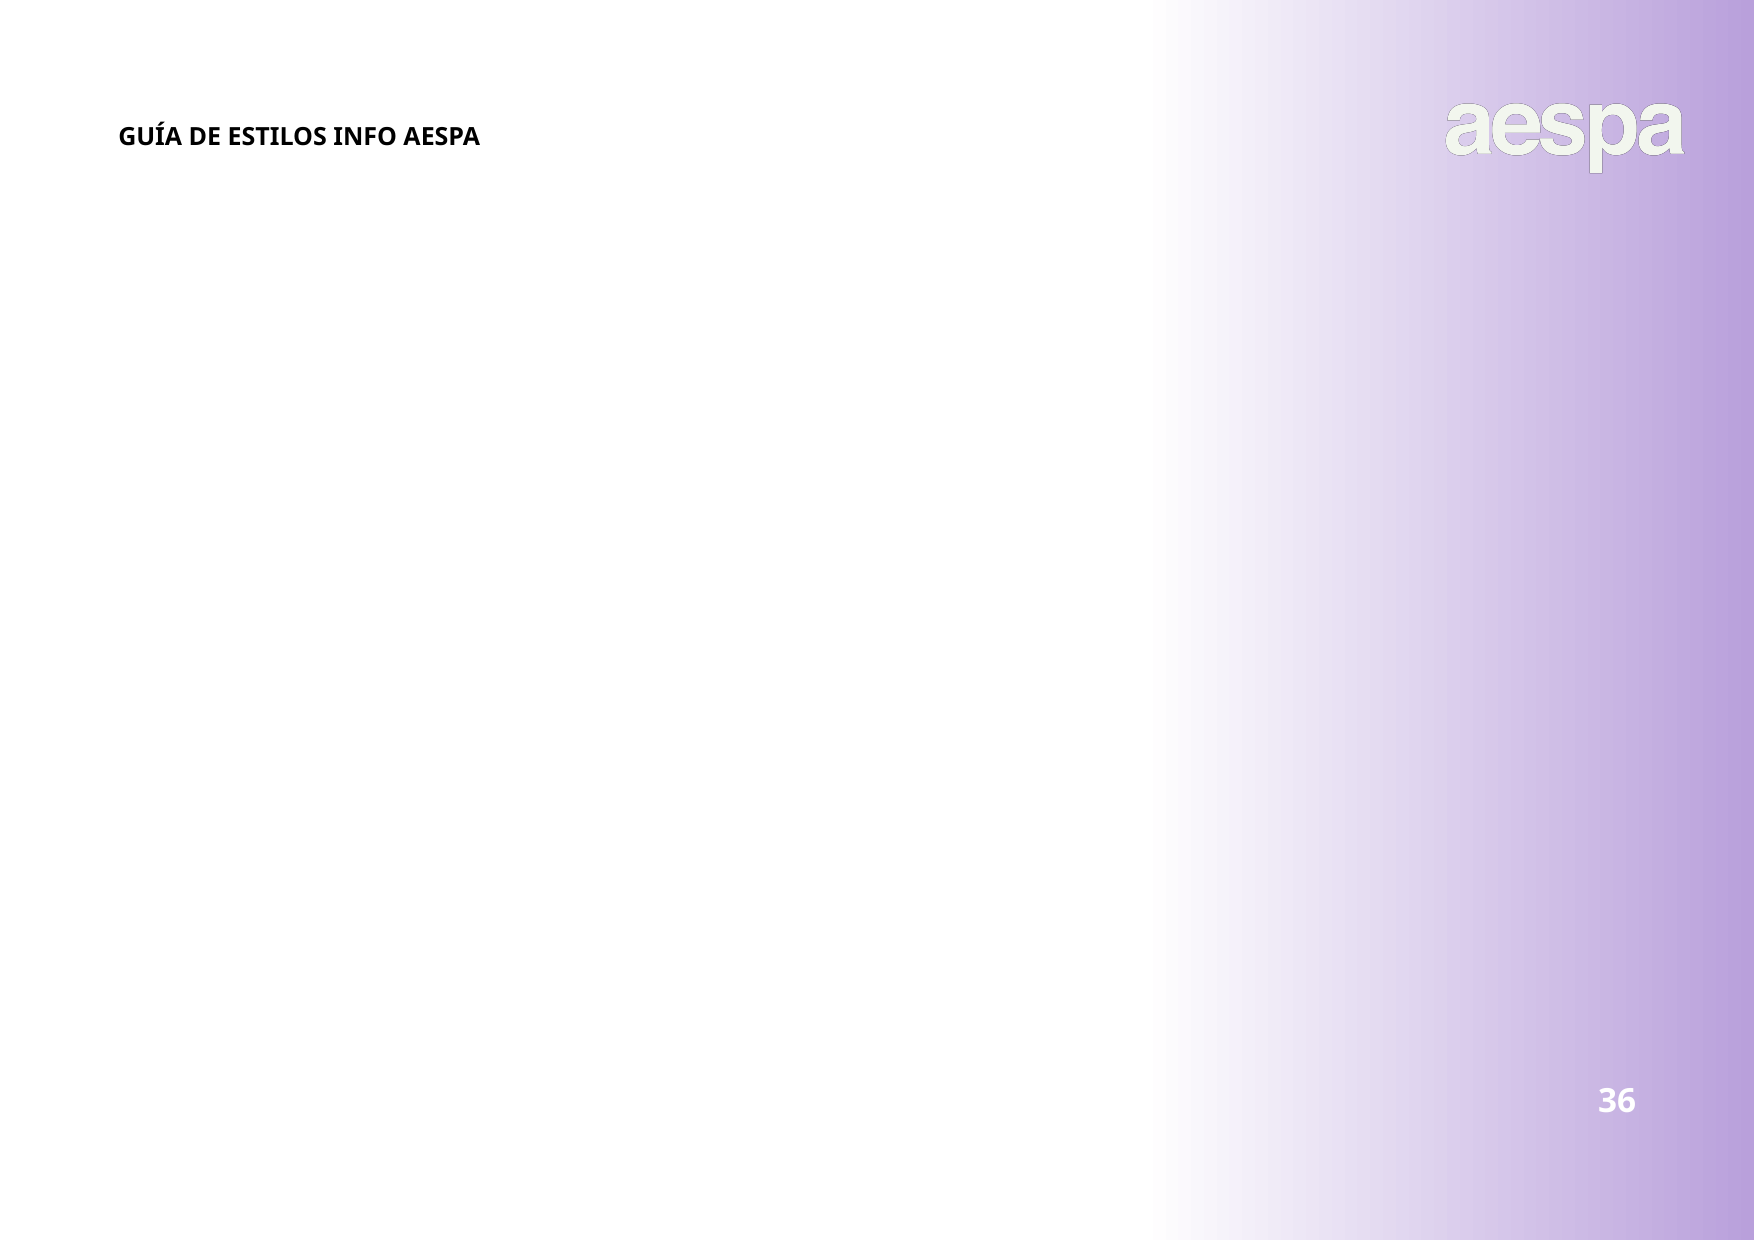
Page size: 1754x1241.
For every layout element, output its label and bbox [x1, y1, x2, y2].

picture [1428, 88, 1703, 187]
